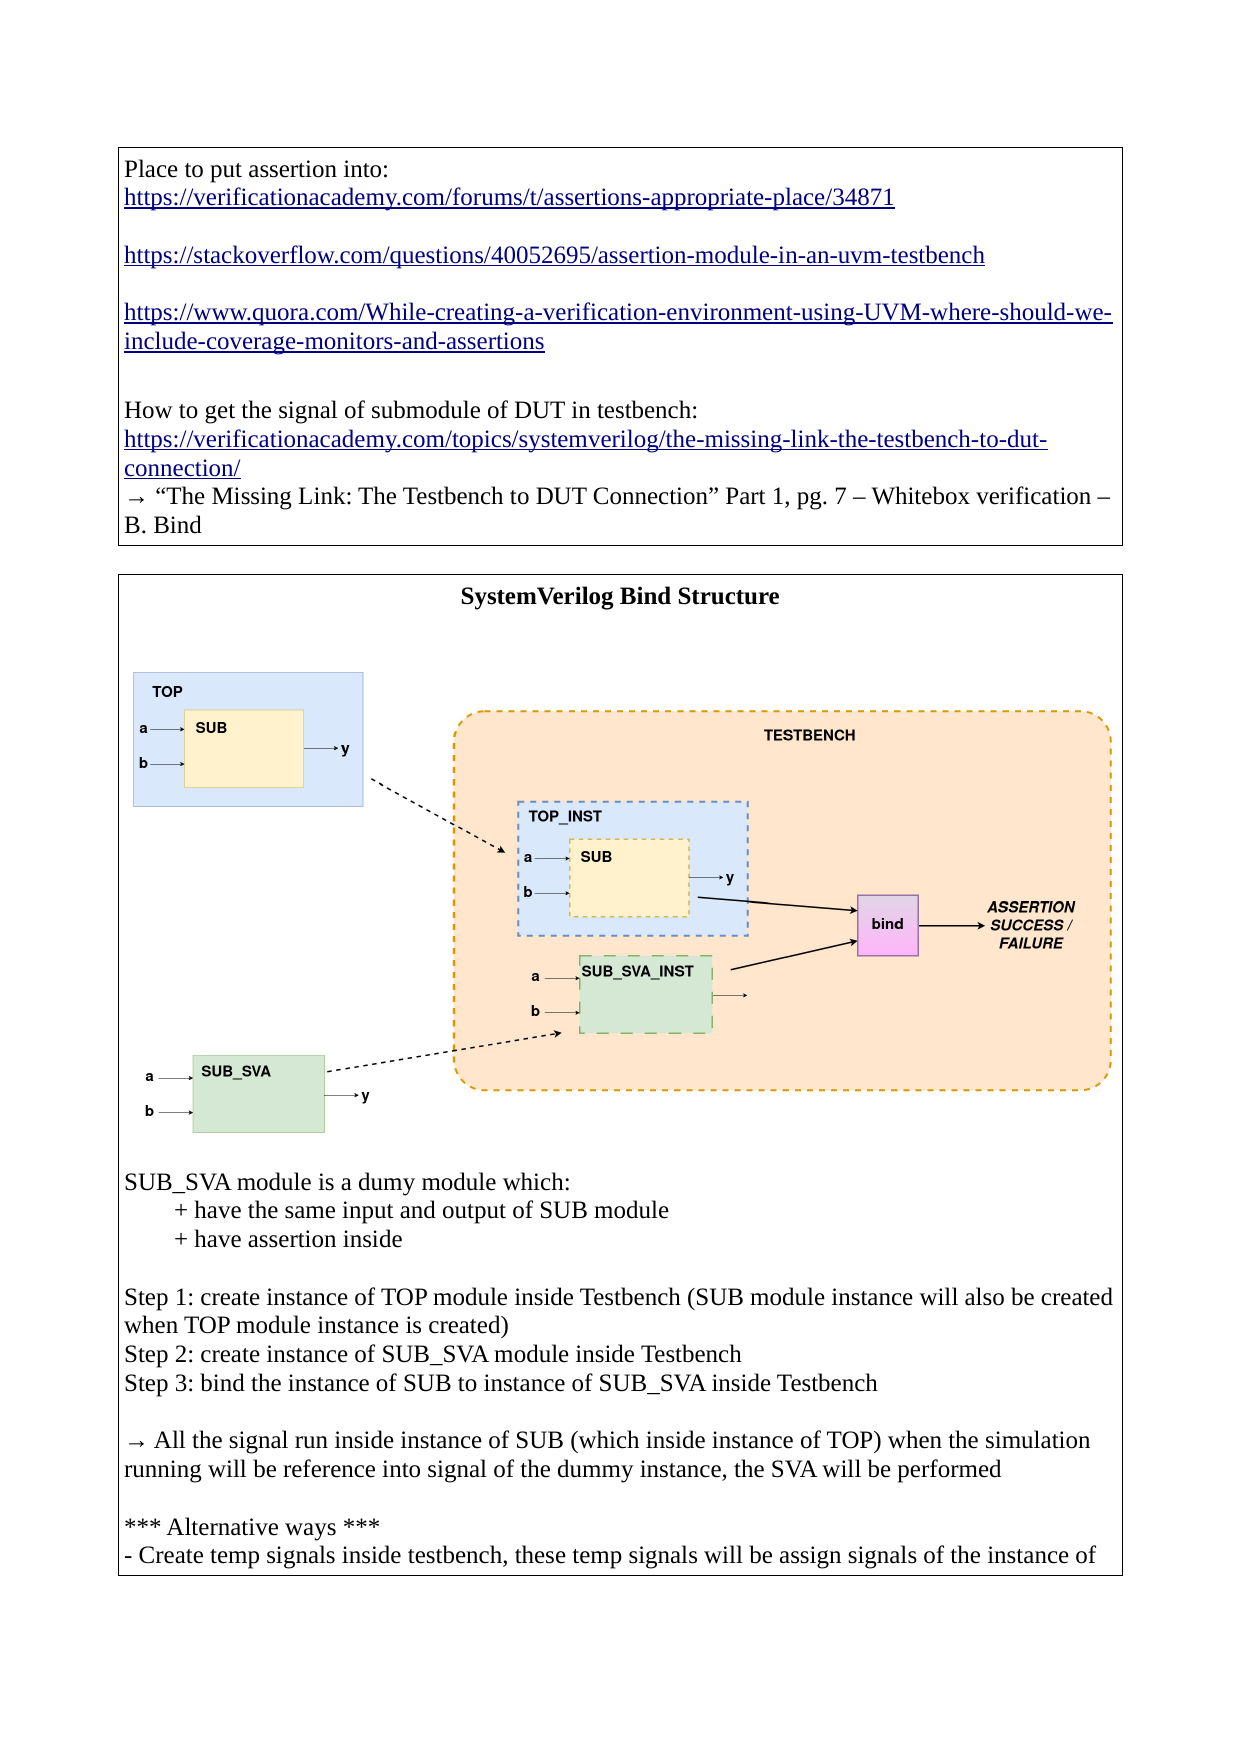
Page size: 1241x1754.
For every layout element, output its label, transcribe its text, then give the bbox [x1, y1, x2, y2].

table_header SystemVerilog Bind Structure SUB_SVA module is a dumy module which: + have the same input and output of SUB module + have assertion inside Step 1: create instance of TOP module inside Testbench (SUB module instance will also be created when TOP module instance is created) Step 2: create instance of SUB_SVA module inside Testbench Step 3: bind the instance of SUB to instance of SUB_SVA inside Testbench → All the signal run inside instance of SUB (which inside instance of TOP) when the simulation running will be reference into signal of the dummy instance, the SVA will be performed *** Alternative ways *** - Create temp signals inside testbench, these temp signals will be assign signals of the instance of [119, 575, 1122, 1575]
table_cell How to get the signal of submodule of DUT in testbench: https://verificationacademy.com/topics/systemverilog/the-missing-link-the-testbench-to-dut-connection/ → “The Missing Link: The Testbench to DUT Connection” Part 1, pg. 7 – Whitebox verification – B. Bind [119, 389, 1122, 544]
table_header Place to put assertion into: https://verificationacademy.com/forums/t/assertions-appropriate-place/34871 https://stackoverflow.com/questions/40052695/assertion-module-in-an-uvm-testbench https://www.quora.com/While-creating-a-verification-environment-using-UVM-where-should-we-include-coverage-monitors-and-assertions [119, 148, 1122, 389]
picture [123, 667, 1117, 1138]
